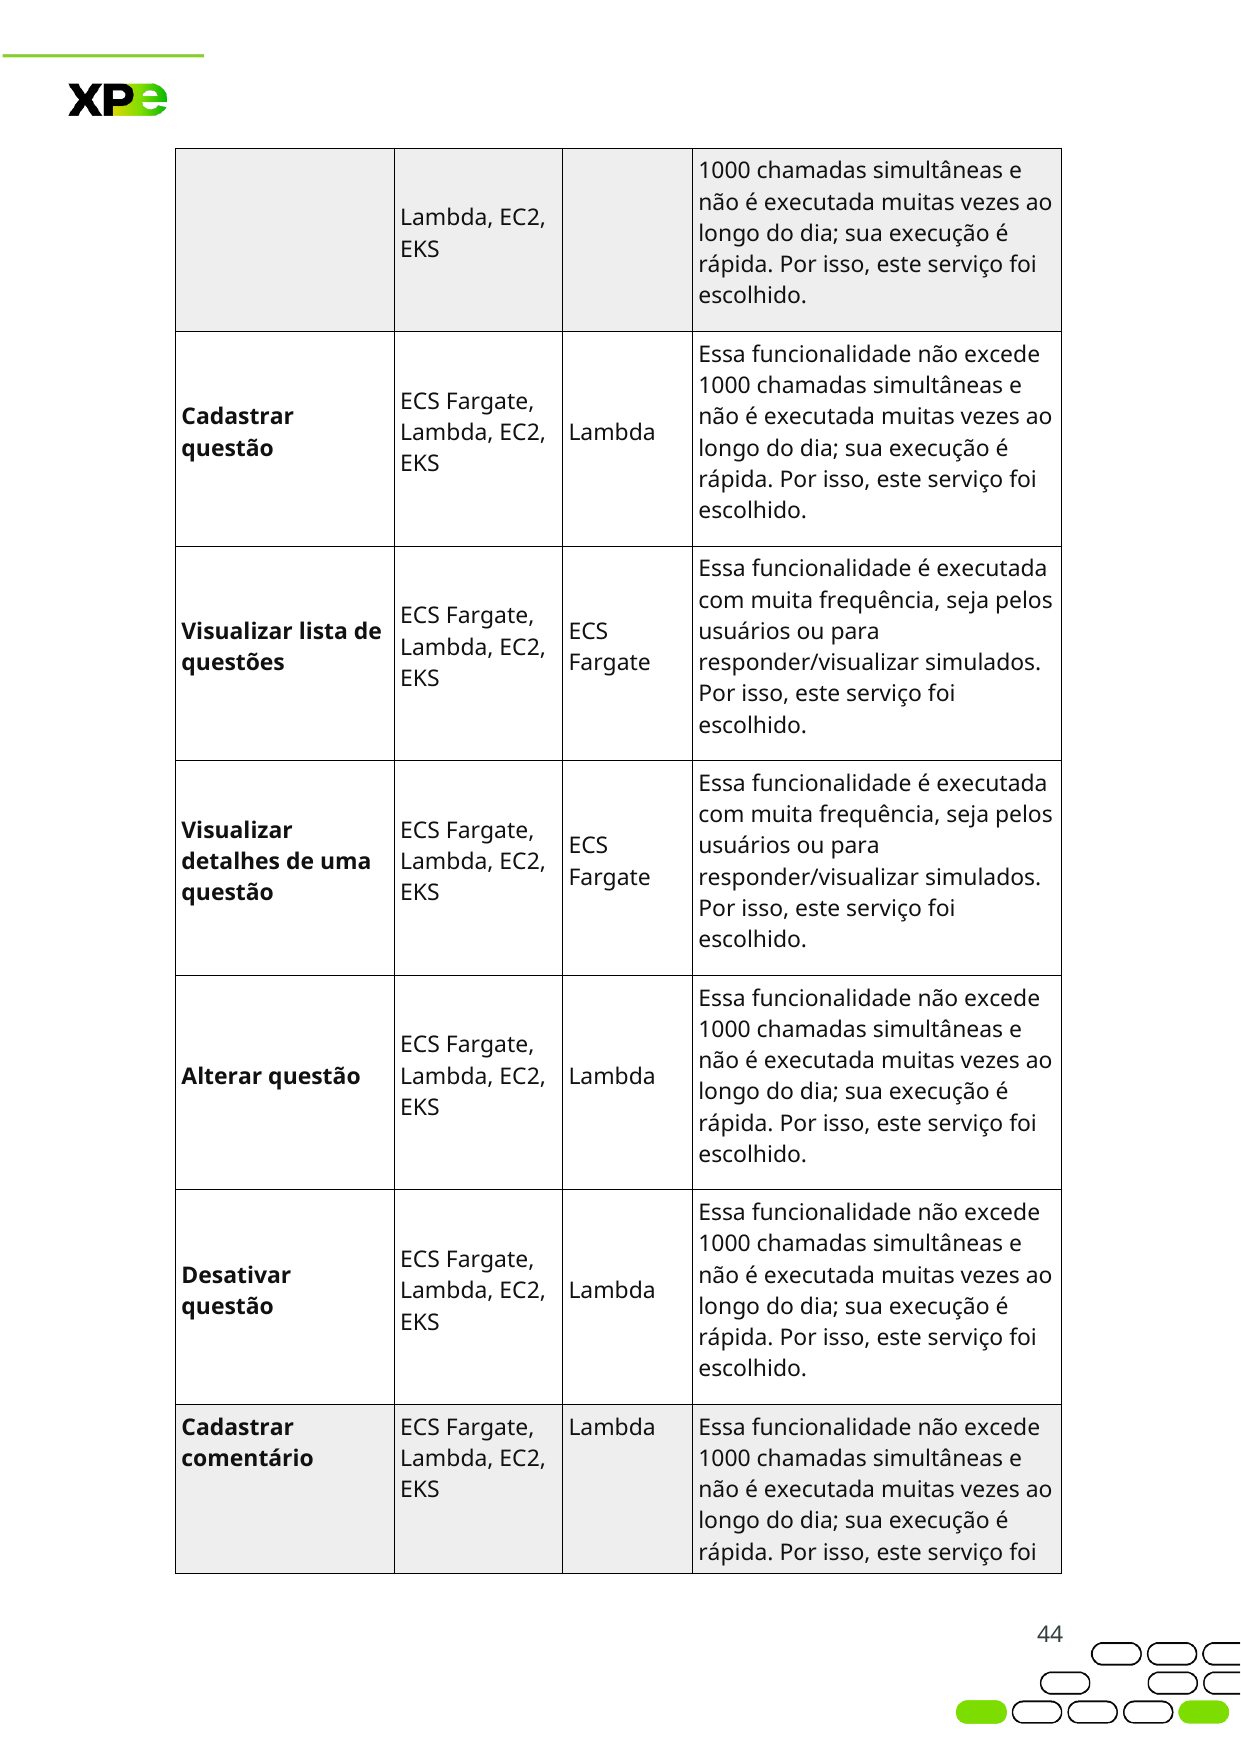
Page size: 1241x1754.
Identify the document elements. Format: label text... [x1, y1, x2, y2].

table_cell Cadastrar comentário [176, 1405, 394, 1573]
table_cell 1000 chamadas simultâneas e não é executada muitas vezes ao longo do dia; sua execução é rápida. Por isso, este serviço foi escolhido. [693, 149, 1061, 331]
table_cell Lambda [563, 332, 692, 546]
table_cell Essa funcionalidade é executada com muita frequência, seja pelos usuários ou para responder/visualizar simulados. Por isso, este serviço foi escolhido. [693, 761, 1061, 975]
table_cell Alterar questão [176, 976, 394, 1189]
table_cell [563, 149, 692, 331]
table_cell ECS Fargate, Lambda, EC2, EKS [395, 332, 562, 546]
table_cell Essa funcionalidade não excede 1000 chamadas simultâneas e não é executada muitas vezes ao longo do dia; sua execução é rápida. Por isso, este serviço foi [693, 1405, 1061, 1573]
table_cell Essa funcionalidade não excede 1000 chamadas simultâneas e não é executada muitas vezes ao longo do dia; sua execução é rápida. Por isso, este serviço foi escolhido. [693, 1190, 1061, 1404]
table_cell Essa funcionalidade não excede 1000 chamadas simultâneas e não é executada muitas vezes ao longo do dia; sua execução é rápida. Por isso, este serviço foi escolhido. [693, 332, 1061, 546]
table_cell Desativar questão [176, 1190, 394, 1404]
table_cell ECS Fargate, Lambda, EC2, EKS [395, 761, 562, 975]
table_cell Lambda, EC2, EKS [395, 149, 562, 331]
table_cell Visualizar lista de questões [176, 547, 394, 760]
table_cell Lambda [563, 1190, 692, 1404]
table_cell ECS Fargate, Lambda, EC2, EKS [395, 1405, 562, 1573]
table_cell [176, 149, 394, 331]
table_cell Visualizar detalhes de uma questão [176, 761, 394, 975]
table_cell ECS Fargate, Lambda, EC2, EKS [395, 976, 562, 1189]
table_cell Lambda [563, 976, 692, 1189]
table_cell ECS Fargate [563, 547, 692, 760]
table_cell ECS Fargate, Lambda, EC2, EKS [395, 547, 562, 760]
table_cell Essa funcionalidade é executada com muita frequência, seja pelos usuários ou para responder/visualizar simulados. Por isso, este serviço foi escolhido. [693, 547, 1061, 760]
table_cell ECS Fargate [563, 761, 692, 975]
picture [2, 51, 205, 148]
table_cell Essa funcionalidade não excede 1000 chamadas simultâneas e não é executada muitas vezes ao longo do dia; sua execução é rápida. Por isso, este serviço foi escolhido. [693, 976, 1061, 1189]
picture [955, 1642, 1241, 1724]
table_cell Cadastrar questão [176, 332, 394, 546]
table_cell ECS Fargate, Lambda, EC2, EKS [395, 1190, 562, 1404]
table_cell Lambda [563, 1405, 692, 1573]
